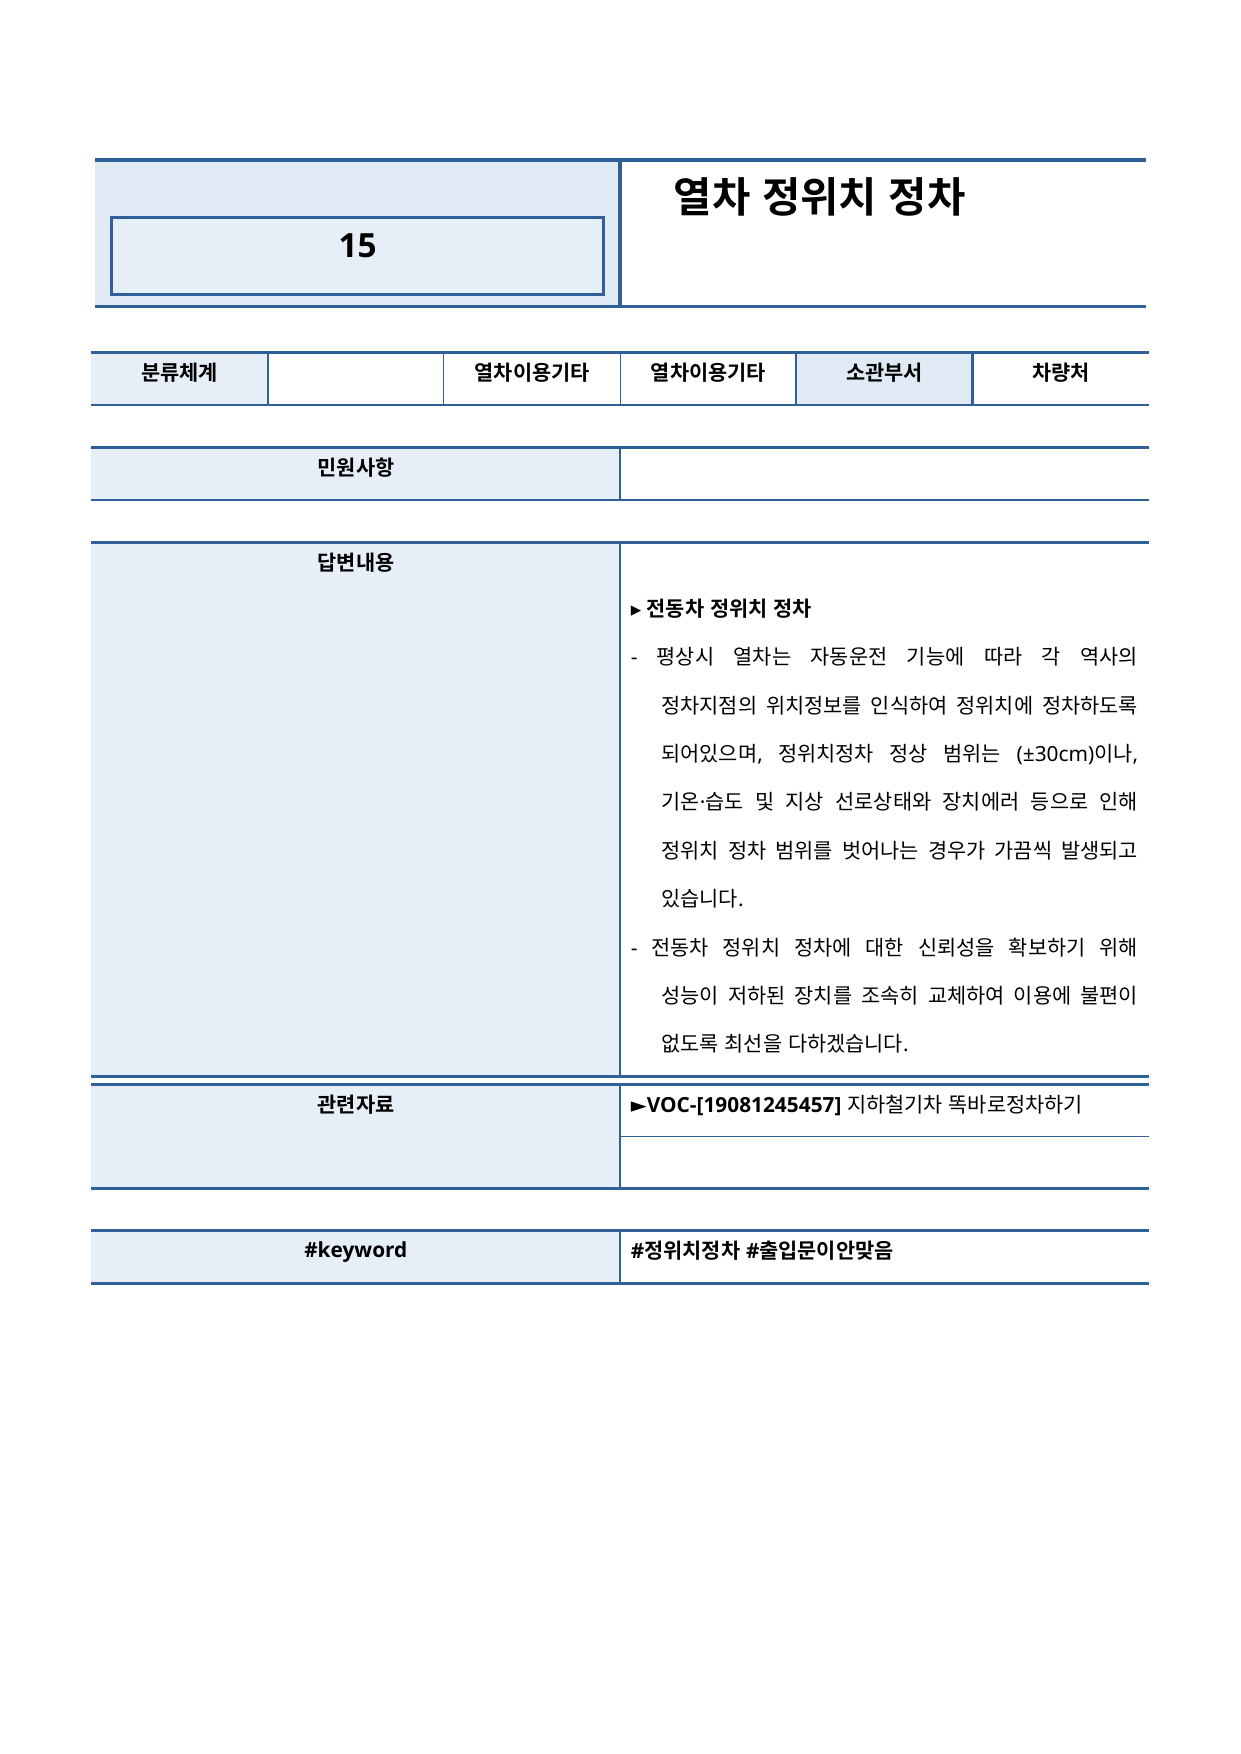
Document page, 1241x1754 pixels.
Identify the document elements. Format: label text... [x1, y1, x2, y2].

table_header 열차 정위치 정차 [622, 162, 1146, 305]
table_header [95, 162, 618, 305]
table_header 열차이용기타 [621, 354, 795, 404]
table_header 소관부서 [797, 354, 971, 404]
table_header 15 [113, 219, 602, 293]
table_header 열차이용기타 [444, 354, 620, 404]
table_header ▸ 전동차 정위치 정차 - 평상시 열차는 자동운전 기능에 따라 각 역사의 정차지점의 위치정보를 인식하여 정위치에 정차하도록 되어있으며, 정위치정차 정상 범위는 (±30cm)이나, 기온·습도 및 지상 선로상태와 장치에러 등으로 인해 정위치 정차 범위를 벗어나는 경우가 가끔씩 발생되고 있습니다. - 전동차 정위치 정차에 대한 신뢰성을 확보하기 위해 성능이 저하된 장치를 조속히 교체하여 이용에 불편이 없도록 최선을 다하겠습니다. [621, 544, 1149, 1075]
table_header 차량처 [974, 354, 1149, 404]
table_header #keyword [91, 1232, 619, 1282]
table_header 답변내용 [91, 544, 619, 1075]
table_header 관련자료 [91, 1086, 619, 1187]
table_header 분류체계 [91, 354, 267, 404]
table_header [269, 354, 443, 404]
table_cell [621, 1137, 1149, 1187]
table_header ►VOC-[19081245457] 지하철기차 똑바로정차하기 [621, 1086, 1149, 1136]
table_header 민원사항 [91, 449, 619, 499]
table_header #정위치정차 #출입문이안맞음 [621, 1232, 1149, 1282]
table_header [621, 449, 1149, 499]
